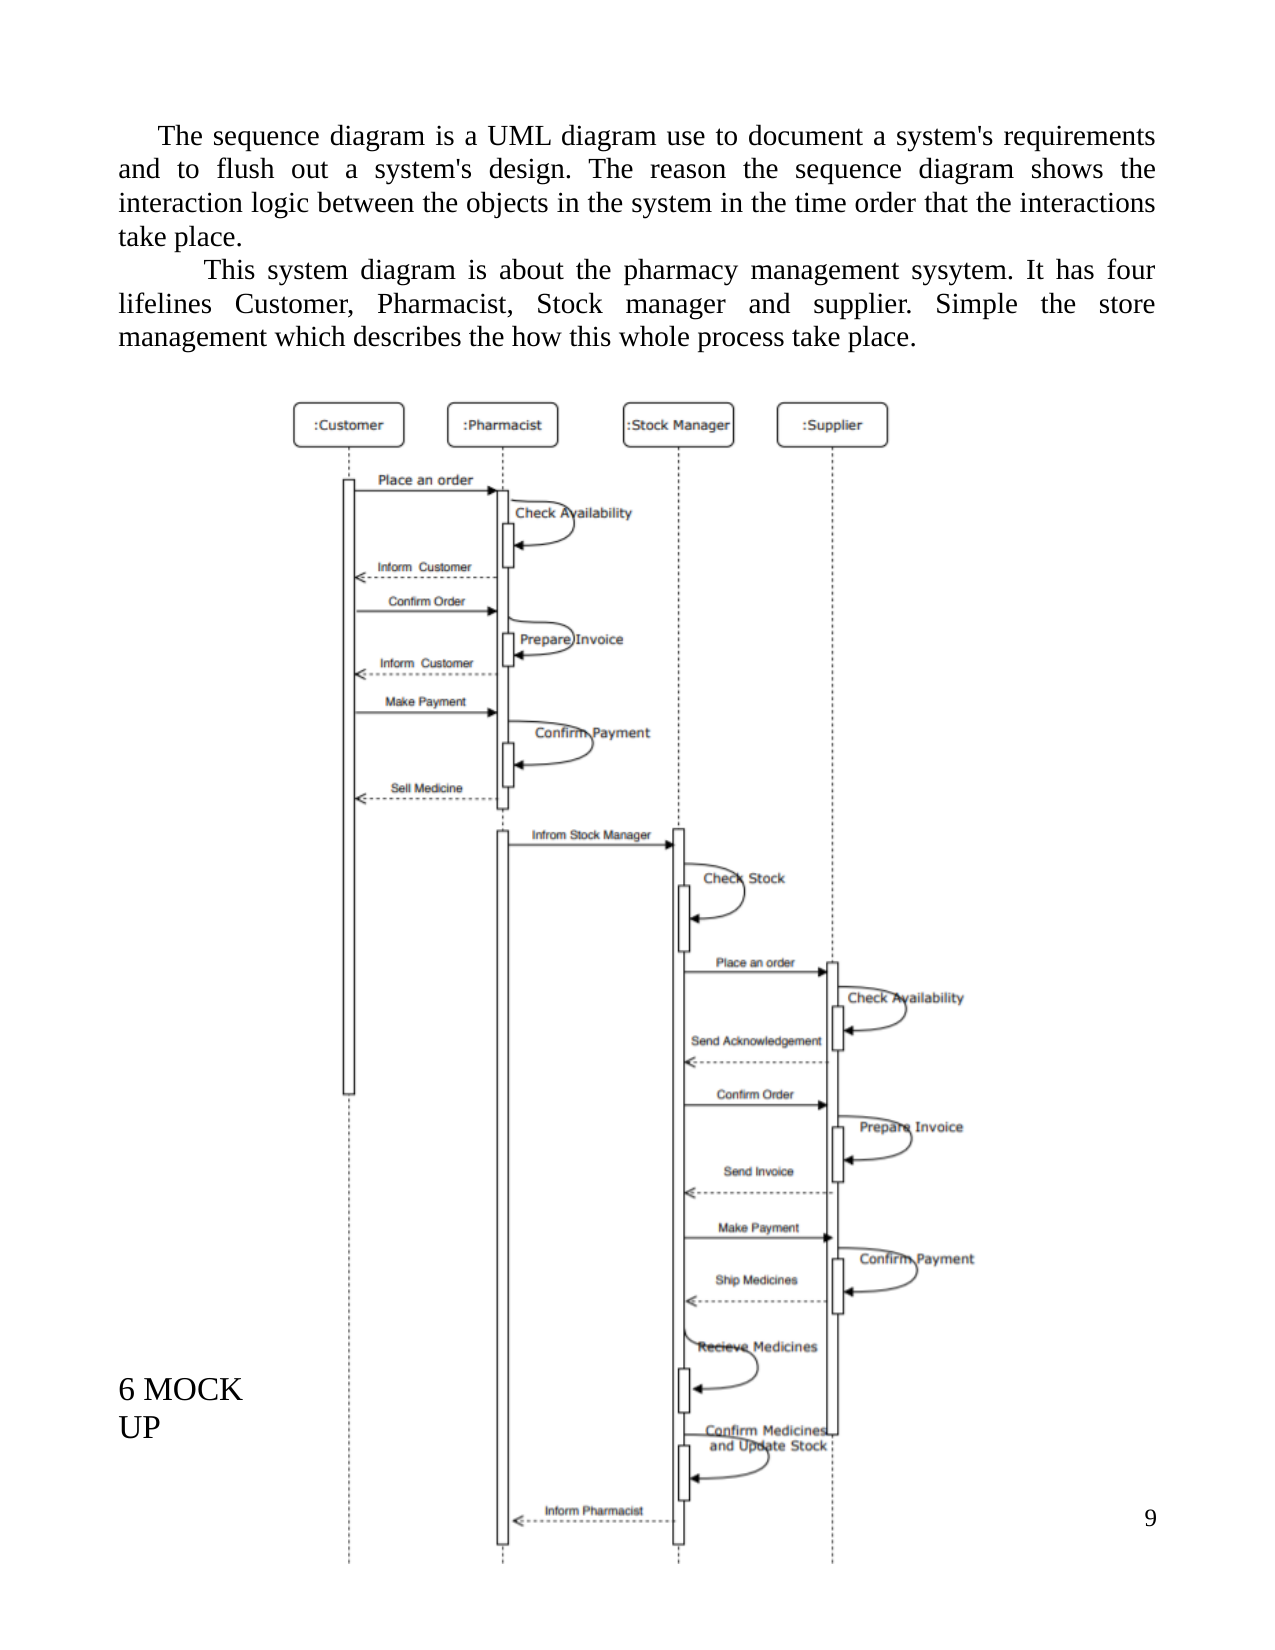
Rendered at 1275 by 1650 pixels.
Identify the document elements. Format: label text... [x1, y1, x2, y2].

picture [266, 386, 1009, 1564]
text This system diagram is about the pharmacy management sysytem. It has four lifelines Customer, Pharmacist, Stock manager and supplier. Simple the store management which describes the how this whole process take place. [118, 252, 1157, 353]
text 6 MOCK UP [118, 1369, 266, 1445]
text [1009, 1369, 1157, 1445]
text The sequence diagram is a UML diagram use to document a system's requirements and to flush out a system's design. The reason the sequence diagram shows the interaction logic between the objects in the system in the time order that the interactions take place. [118, 118, 1157, 252]
